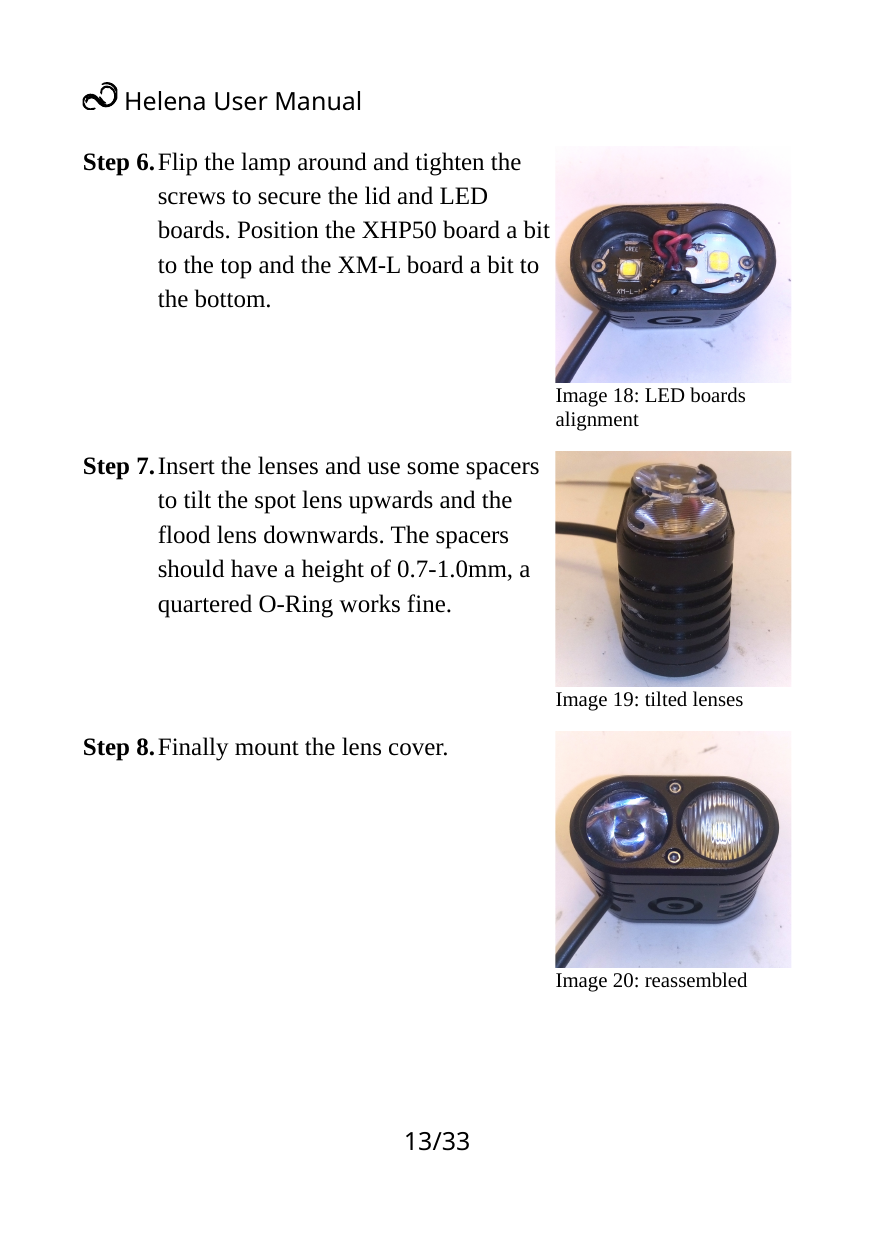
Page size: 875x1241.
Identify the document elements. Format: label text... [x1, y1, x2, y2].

list Image 19: tilted lenses [555, 687, 791, 711]
list Finally mount the lens cover. [83, 732, 555, 992]
picture [555, 731, 792, 968]
picture [555, 451, 792, 687]
picture [555, 146, 792, 383]
list Flip the lamp around and tighten the screws to secure the lid and LED boards. Position the XHP50 board a bit to the top and the XM-L board a bit to the bottom. [83, 147, 555, 431]
list Image 18: LED boards alignment [555, 383, 791, 431]
list Insert the lenses and use some spacers to tilt the spot lens upwards and the flood lens downwards. The spacers should have a height of 0.7-1.0mm, a quartered O-Ring works fine. [83, 451, 555, 711]
list Image 20: reassembled [555, 968, 791, 992]
